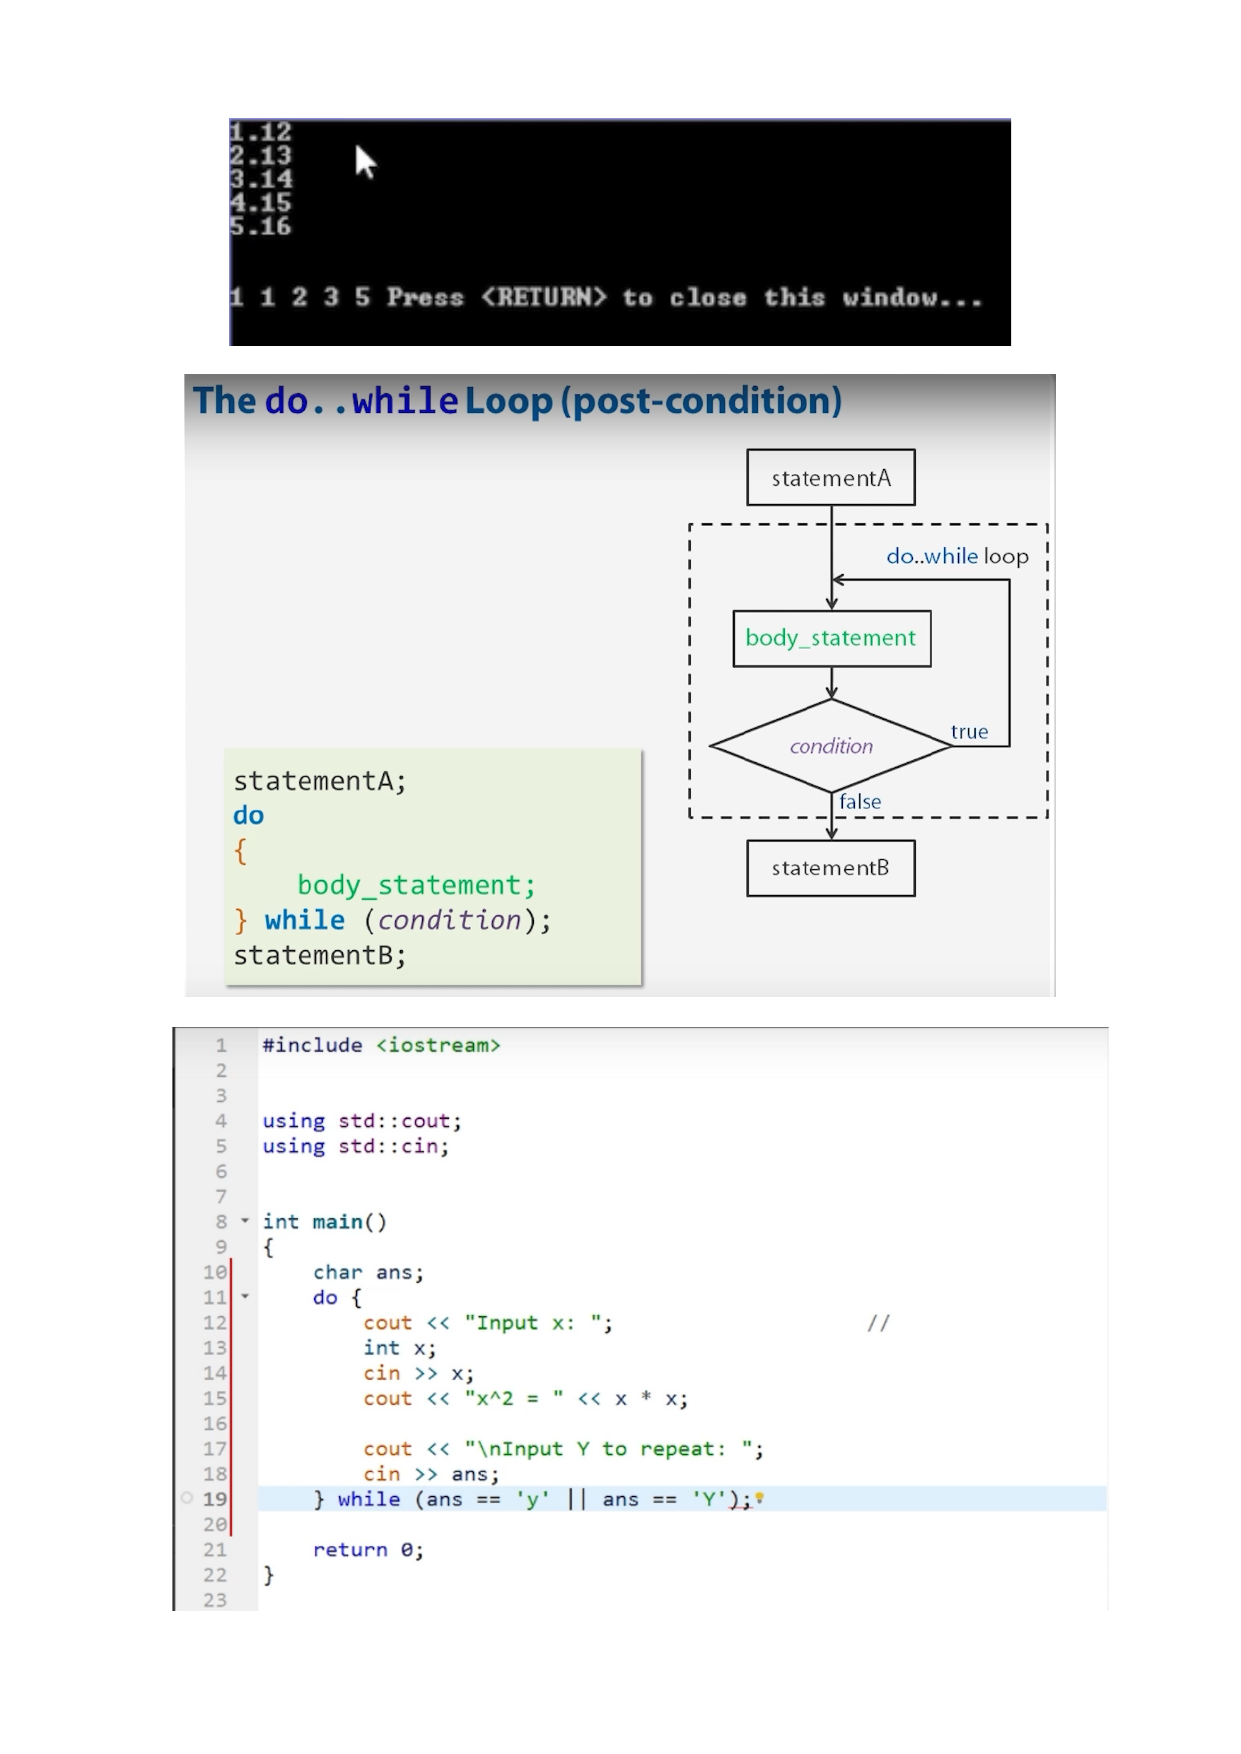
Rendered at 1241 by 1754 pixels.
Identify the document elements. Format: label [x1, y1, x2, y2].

picture [229, 118, 1012, 346]
picture [172, 1027, 1109, 1611]
picture [184, 374, 1056, 997]
